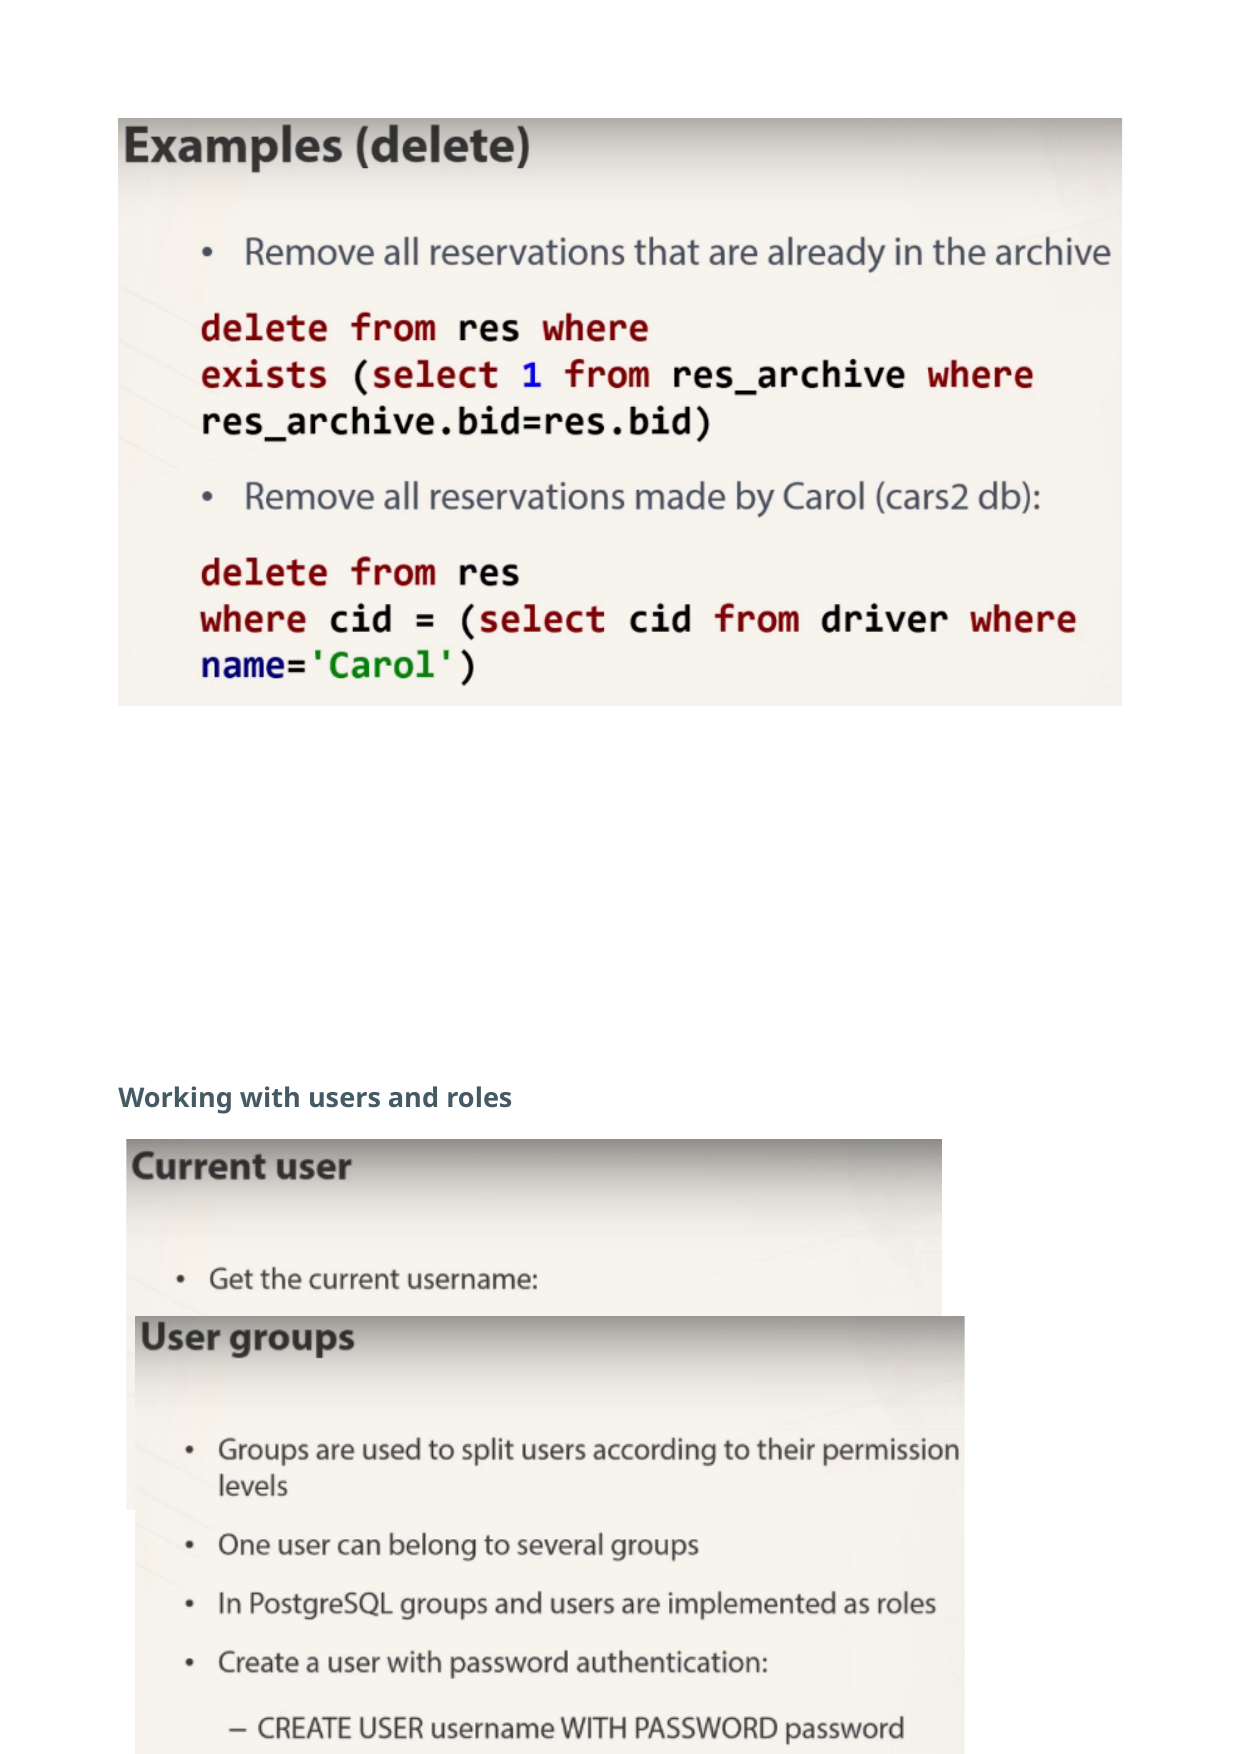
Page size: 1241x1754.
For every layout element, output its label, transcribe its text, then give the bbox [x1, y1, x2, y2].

picture [126, 1139, 965, 1754]
picture [118, 118, 1123, 706]
subtitle Working with users and roles [118, 1078, 1122, 1115]
